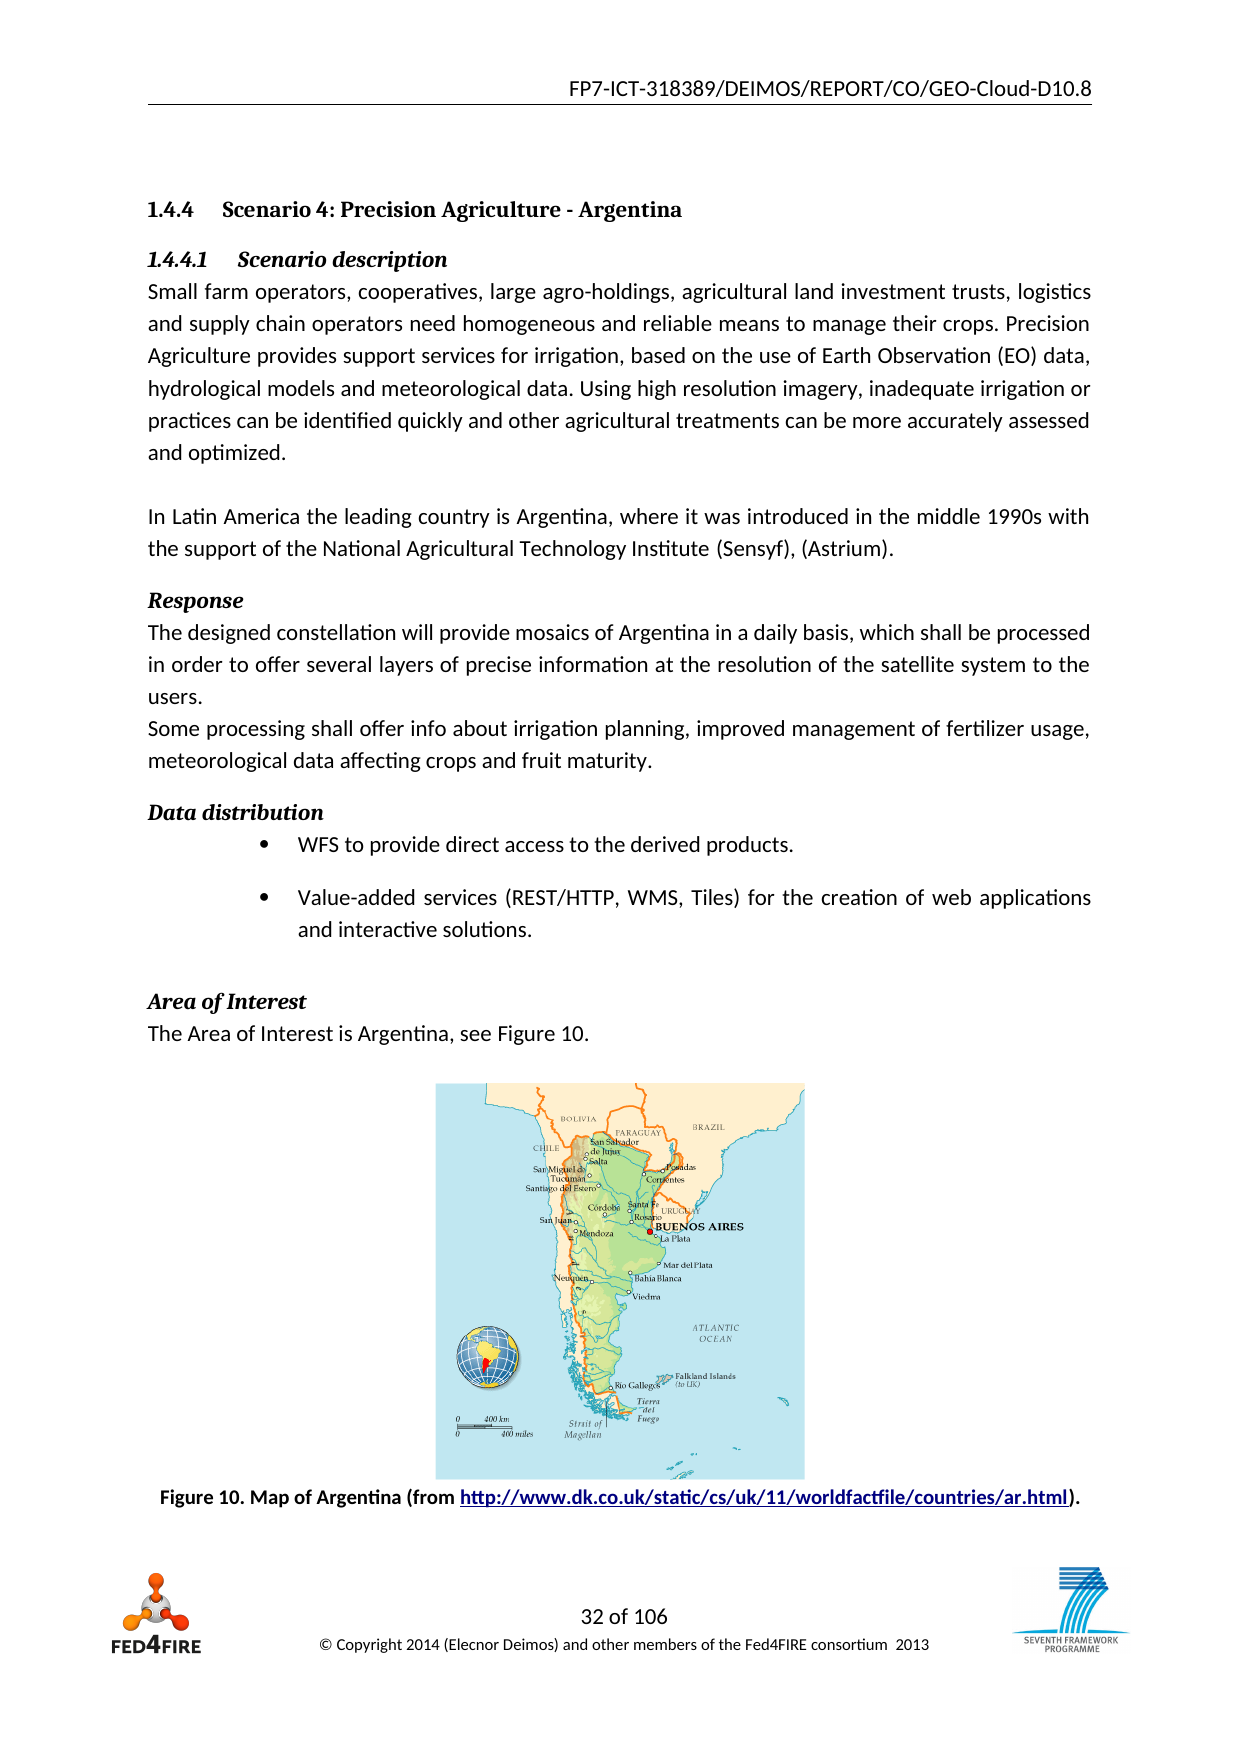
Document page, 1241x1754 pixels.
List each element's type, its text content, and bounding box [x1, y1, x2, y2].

subtitle Area of Interest [148, 989, 1092, 1015]
text In Latin America the leading country is Argentina, where it was introduced in the middle 1990s with the support of the National Agricultural Technology Institute (Sensyf), (Astrium). [148, 502, 1092, 563]
subtitle Data distribution [148, 799, 1092, 826]
text Small farm operators, cooperatives, large agro-holdings, agricultural land investment trusts, logistics and supply chain operators need homogeneous and reliable means to manage their crops. Precision Agriculture provides support services for irrigation, based on the use of Earth Observation (EO) data, hydrological models and meteorological data. Using high resolution imagery, inadequate irrigation or practices can be identified quickly and other agricultural treatments can be more accurately assessed and optimized. [148, 277, 1092, 466]
list WFS to provide direct access to the derived products. [260, 830, 1092, 858]
text Some processing shall offer info about irrigation planning, improved management of fertilizer usage, meteorological data affecting crops and fruit maturity. [148, 714, 1092, 774]
list Value-added services (REST/HTTP, WMS, Tiles) for the creation of web applications and interactive solutions. [260, 883, 1092, 943]
subtitle Response [148, 588, 1092, 614]
text The designed constellation will provide mosaics of Argentina in a daily basis, which shall be processed in order to offer several layers of precise information at the resolution of the satellite system to the users. [148, 618, 1092, 710]
subtitle Scenario 4: Precision Agriculture - Argentina [148, 197, 1092, 223]
subtitle Scenario description [148, 247, 1092, 273]
text The Area of Interest is Argentina, see Figure 10. [148, 1019, 1092, 1047]
text Figure 10. Map of Argentina (from http://www.dk.co.uk/static/cs/uk/11/worldfactfile/countries/ar.html). [148, 1484, 1092, 1509]
